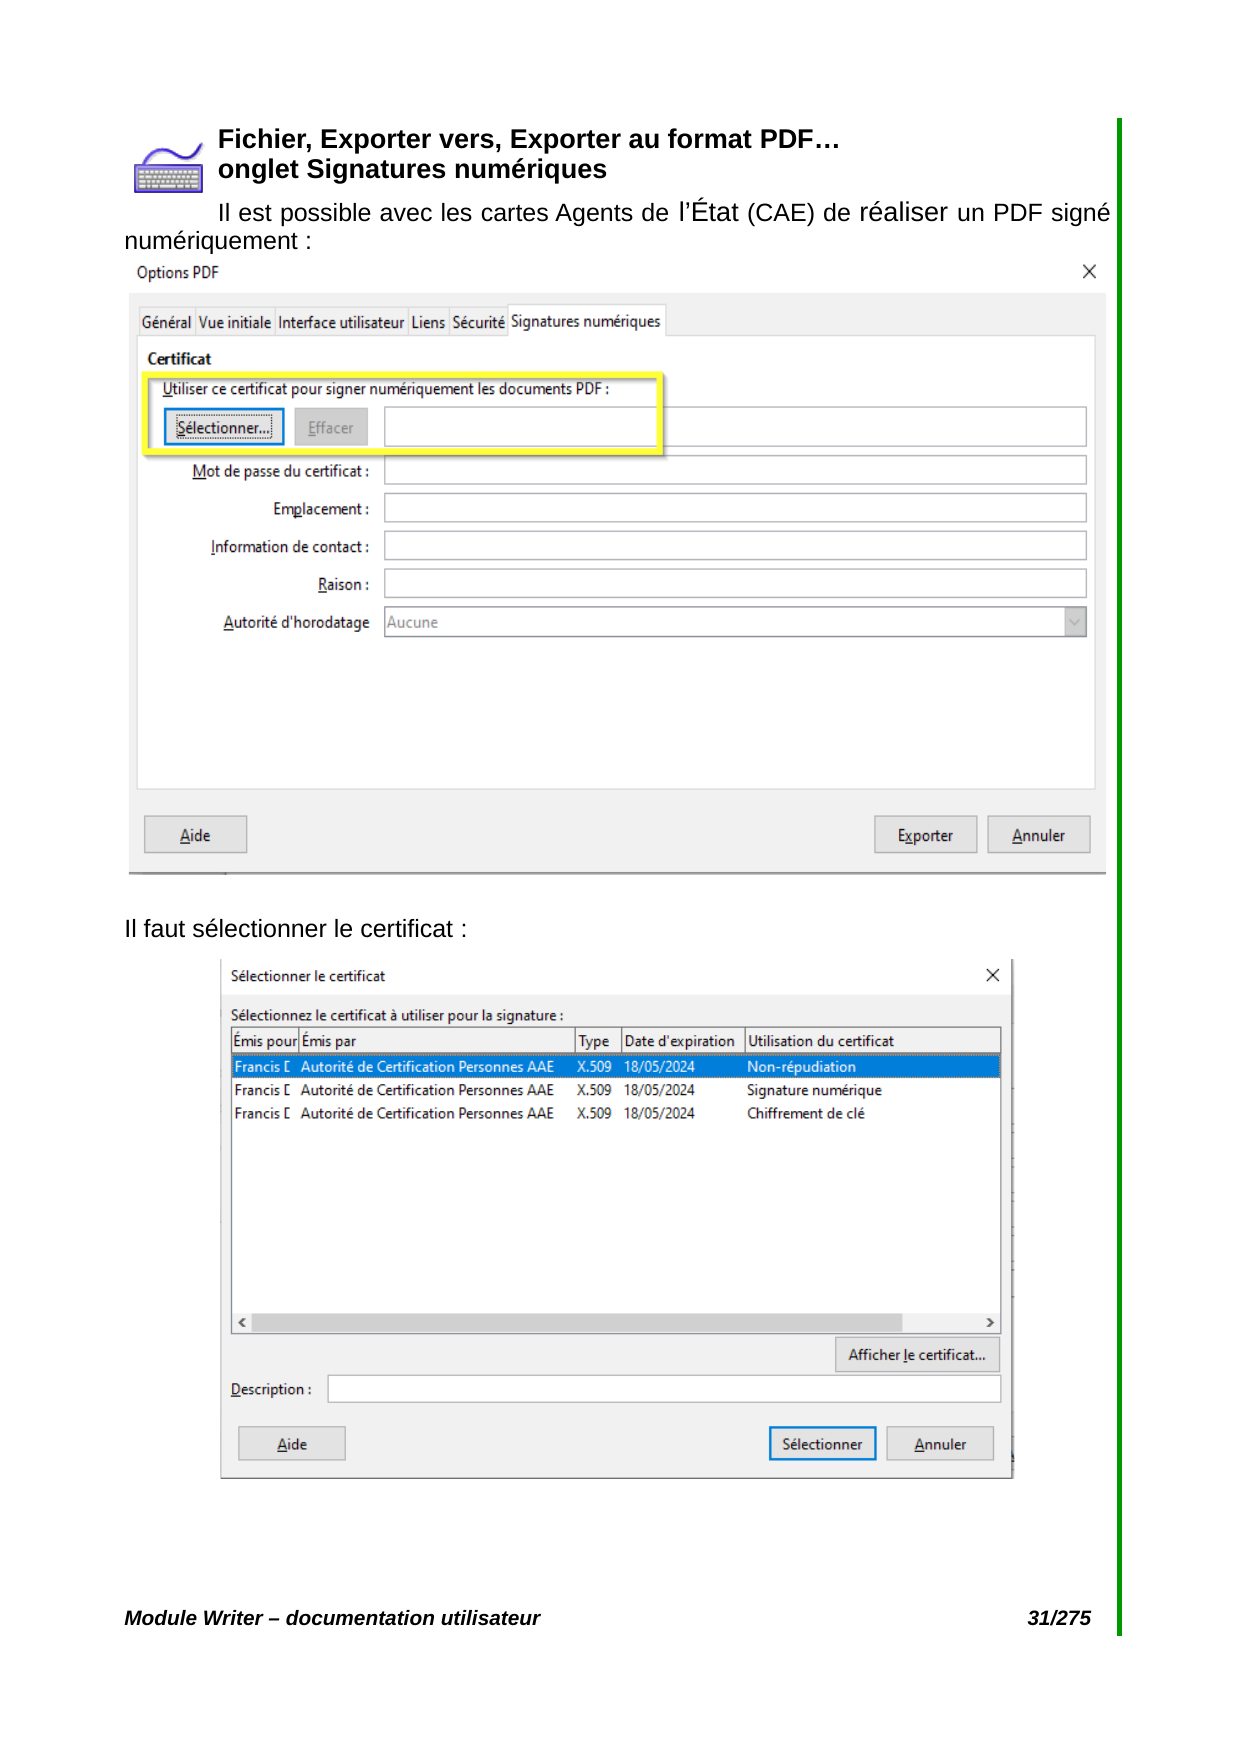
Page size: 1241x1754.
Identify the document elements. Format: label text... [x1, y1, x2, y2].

picture [131, 132, 206, 207]
text Il faut sélectionner le certificat : [124, 915, 1111, 943]
picture [220, 959, 1015, 1479]
text onglet Signatures numériques [206, 154, 1111, 185]
text Fichier, Exporter vers, Exporter au format PDF… [124, 124, 1111, 154]
picture [128, 254, 1107, 875]
text Il est possible avec les cartes Agents de l’État (CAE) de réaliser un PDF signé numériquement : [124, 196, 1111, 255]
